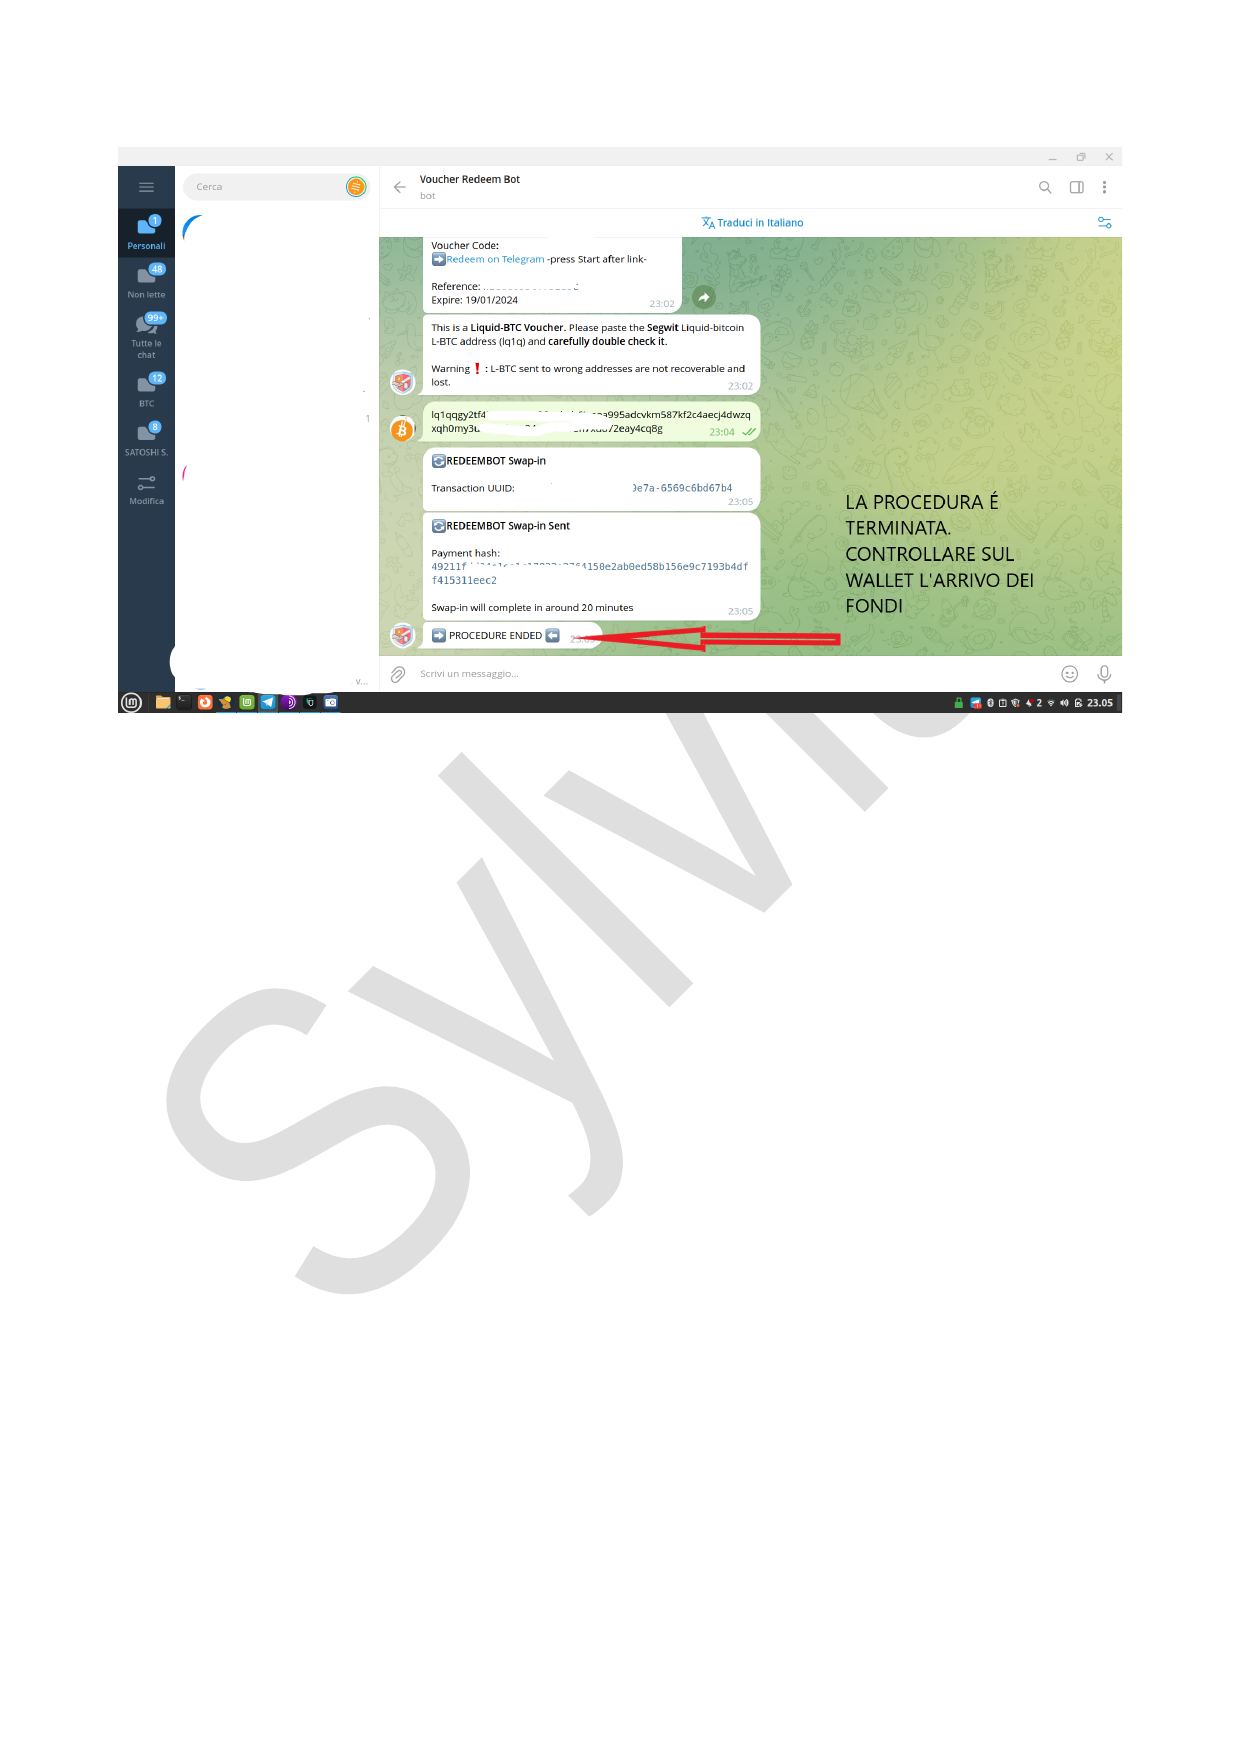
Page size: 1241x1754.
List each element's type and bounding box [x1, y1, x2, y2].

picture [118, 147, 1123, 713]
